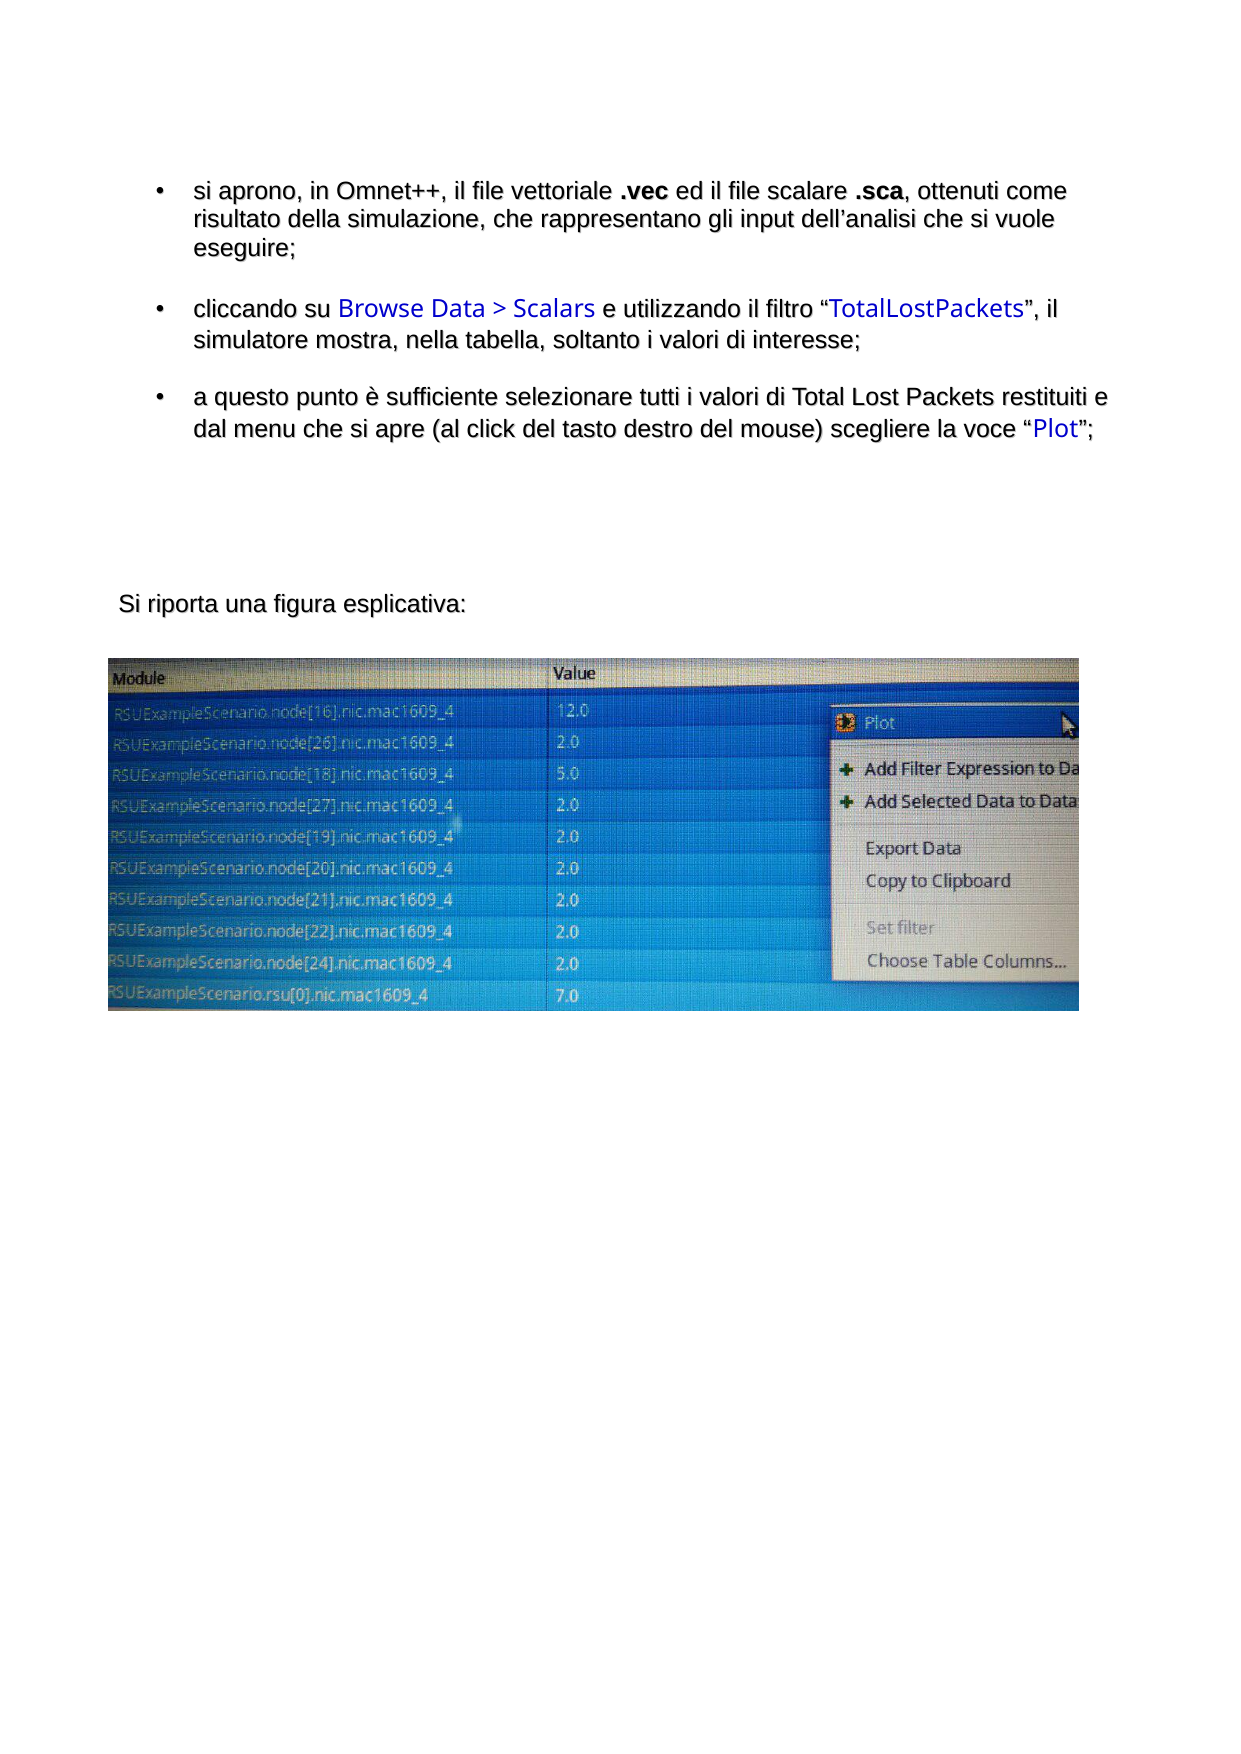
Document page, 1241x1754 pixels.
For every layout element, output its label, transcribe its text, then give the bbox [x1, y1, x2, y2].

list a questo punto è sufficiente selezionare tutti i valori di Total Lost Packets restituiti e dal menu che si apre (al click del tasto destro del mouse) scegliere la voce “Plot”; [156, 382, 1122, 445]
list si aprono, in Omnet++, il file vettoriale .vec ed il file scalare .sca, ottenuti come risultato della simulazione, che rappresentano gli input dell’analisi che si vuole eseguire; [156, 176, 1122, 262]
list cliccando su Browse Data > Scalars e utilizzando il filtro “TotalLostPackets”, il simulatore mostra, nella tabella, soltanto i valori di interesse; [156, 291, 1122, 353]
text Si riporta una figura esplicativa: [118, 589, 1122, 618]
picture [108, 658, 1079, 1011]
